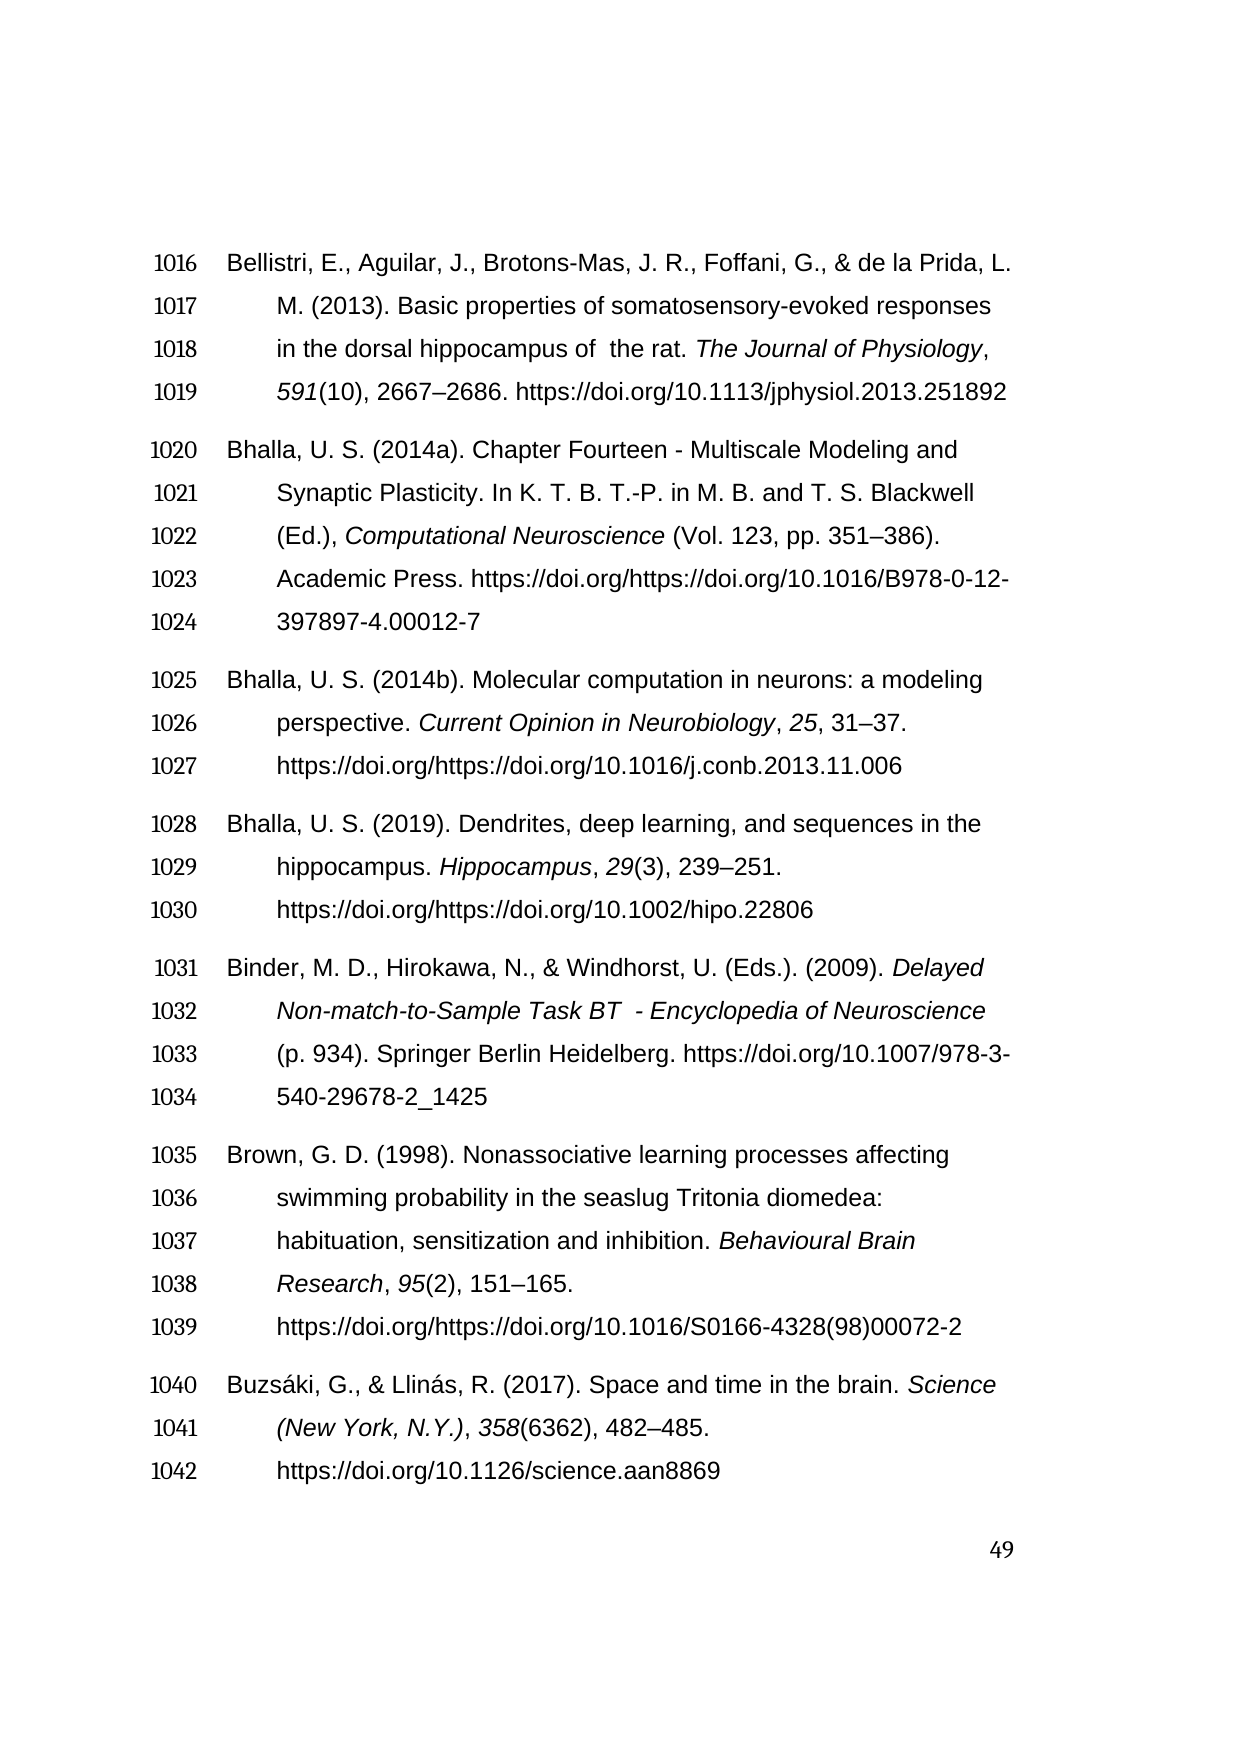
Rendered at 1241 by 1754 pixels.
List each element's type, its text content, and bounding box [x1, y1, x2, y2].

text Bhalla, U. S. (2014b). Molecular computation in neurons: a modeling perspective. Current Opinion in Neurobiology, 25, 31–37. https://doi.org/https://doi.org/10.1016/j.conb.2013.11.006 [226, 665, 1014, 780]
text Bhalla, U. S. (2014a). Chapter Fourteen - Multiscale Modeling and Synaptic Plasticity. In K. T. B. T.-P. in M. B. and T. S. Blackwell (Ed.), Computational Neuroscience (Vol. 123, pp. 351–386). Academic Press. https://doi.org/https://doi.org/10.1016/B978-0-12-397897-4.00012-7 [226, 435, 1014, 636]
text Bhalla, U. S. (2019). Dendrites, deep learning, and sequences in the hippocampus. Hippocampus, 29(3), 239–251. https://doi.org/https://doi.org/10.1002/hipo.22806 [226, 809, 1014, 924]
text Brown, G. D. (1998). Nonassociative learning processes affecting swimming probability in the seaslug Tritonia diomedea: habituation, sensitization and inhibition. Behavioural Brain Research, 95(2), 151–165. https://doi.org/https://doi.org/10.1016/S0166-4328(98)00072-2 [226, 1140, 1014, 1341]
text Binder, M. D., Hirokawa, N., & Windhorst, U. (Eds.). (2009). Delayed Non-match-to-Sample Task BT - Encyclopedia of Neuroscience (p. 934). Springer Berlin Heidelberg. https://doi.org/10.1007/978-3-540-29678-2_1425 [226, 953, 1014, 1111]
text Buzsáki, G., & Llinás, R. (2017). Space and time in the brain. Science (New York, N.Y.), 358(6362), 482–485. https://doi.org/10.1126/science.aan8869 [226, 1370, 1014, 1485]
text Bellistri, E., Aguilar, J., Brotons-Mas, J. R., Foffani, G., & de la Prida, L. M. (2013). Basic properties of somatosensory-evoked responses in the dorsal hippocampus of the rat. The Journal of Physiology, 591(10), 2667–2686. https://doi.org/10.1113/jphysiol.2013.251892 [226, 248, 1014, 406]
